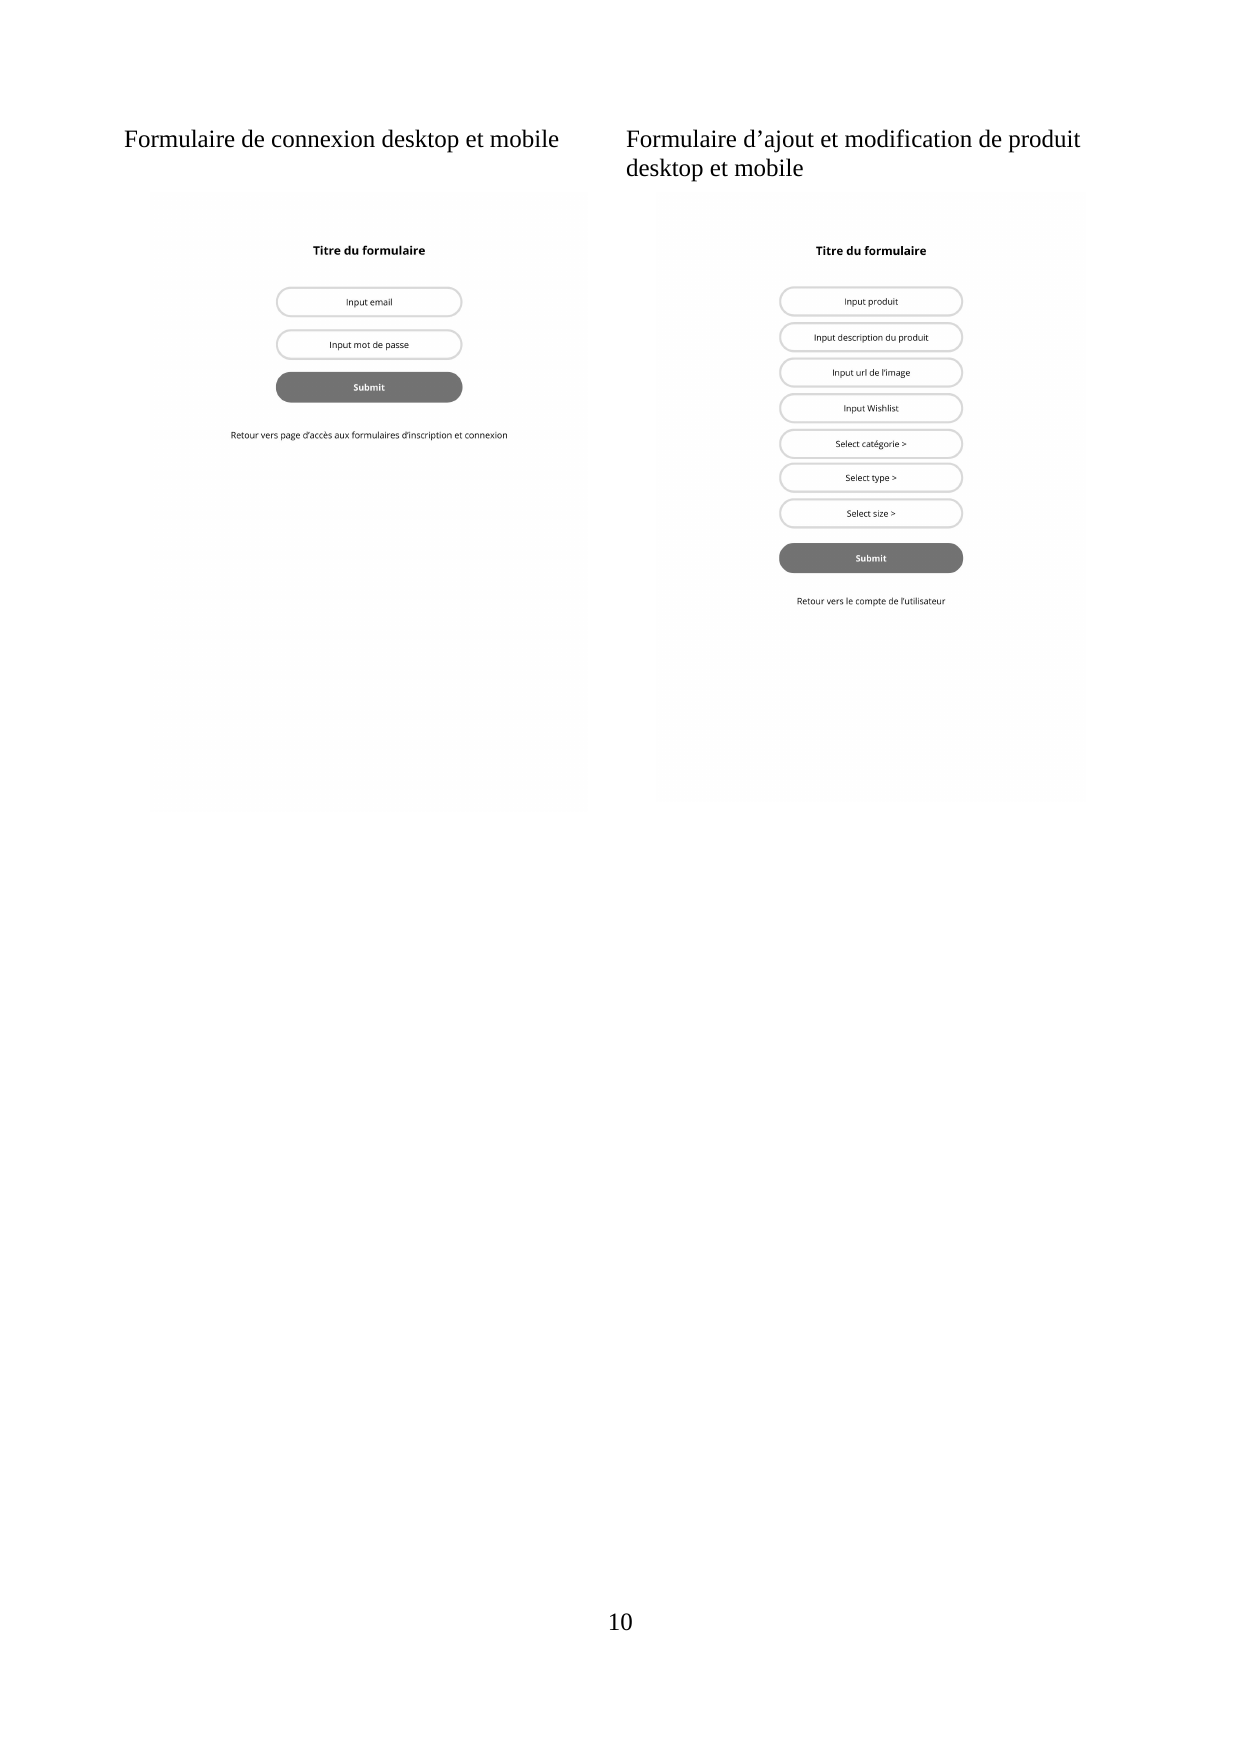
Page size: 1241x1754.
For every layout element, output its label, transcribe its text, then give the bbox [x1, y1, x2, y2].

table_cell Formulaire d’ajout et modification de produit desktop et mobile [620, 118, 1122, 187]
picture [150, 192, 588, 812]
table_cell [620, 187, 1122, 846]
table_cell [118, 187, 620, 846]
picture [655, 192, 1087, 802]
table_cell Formulaire de connexion desktop et mobile [118, 118, 620, 187]
